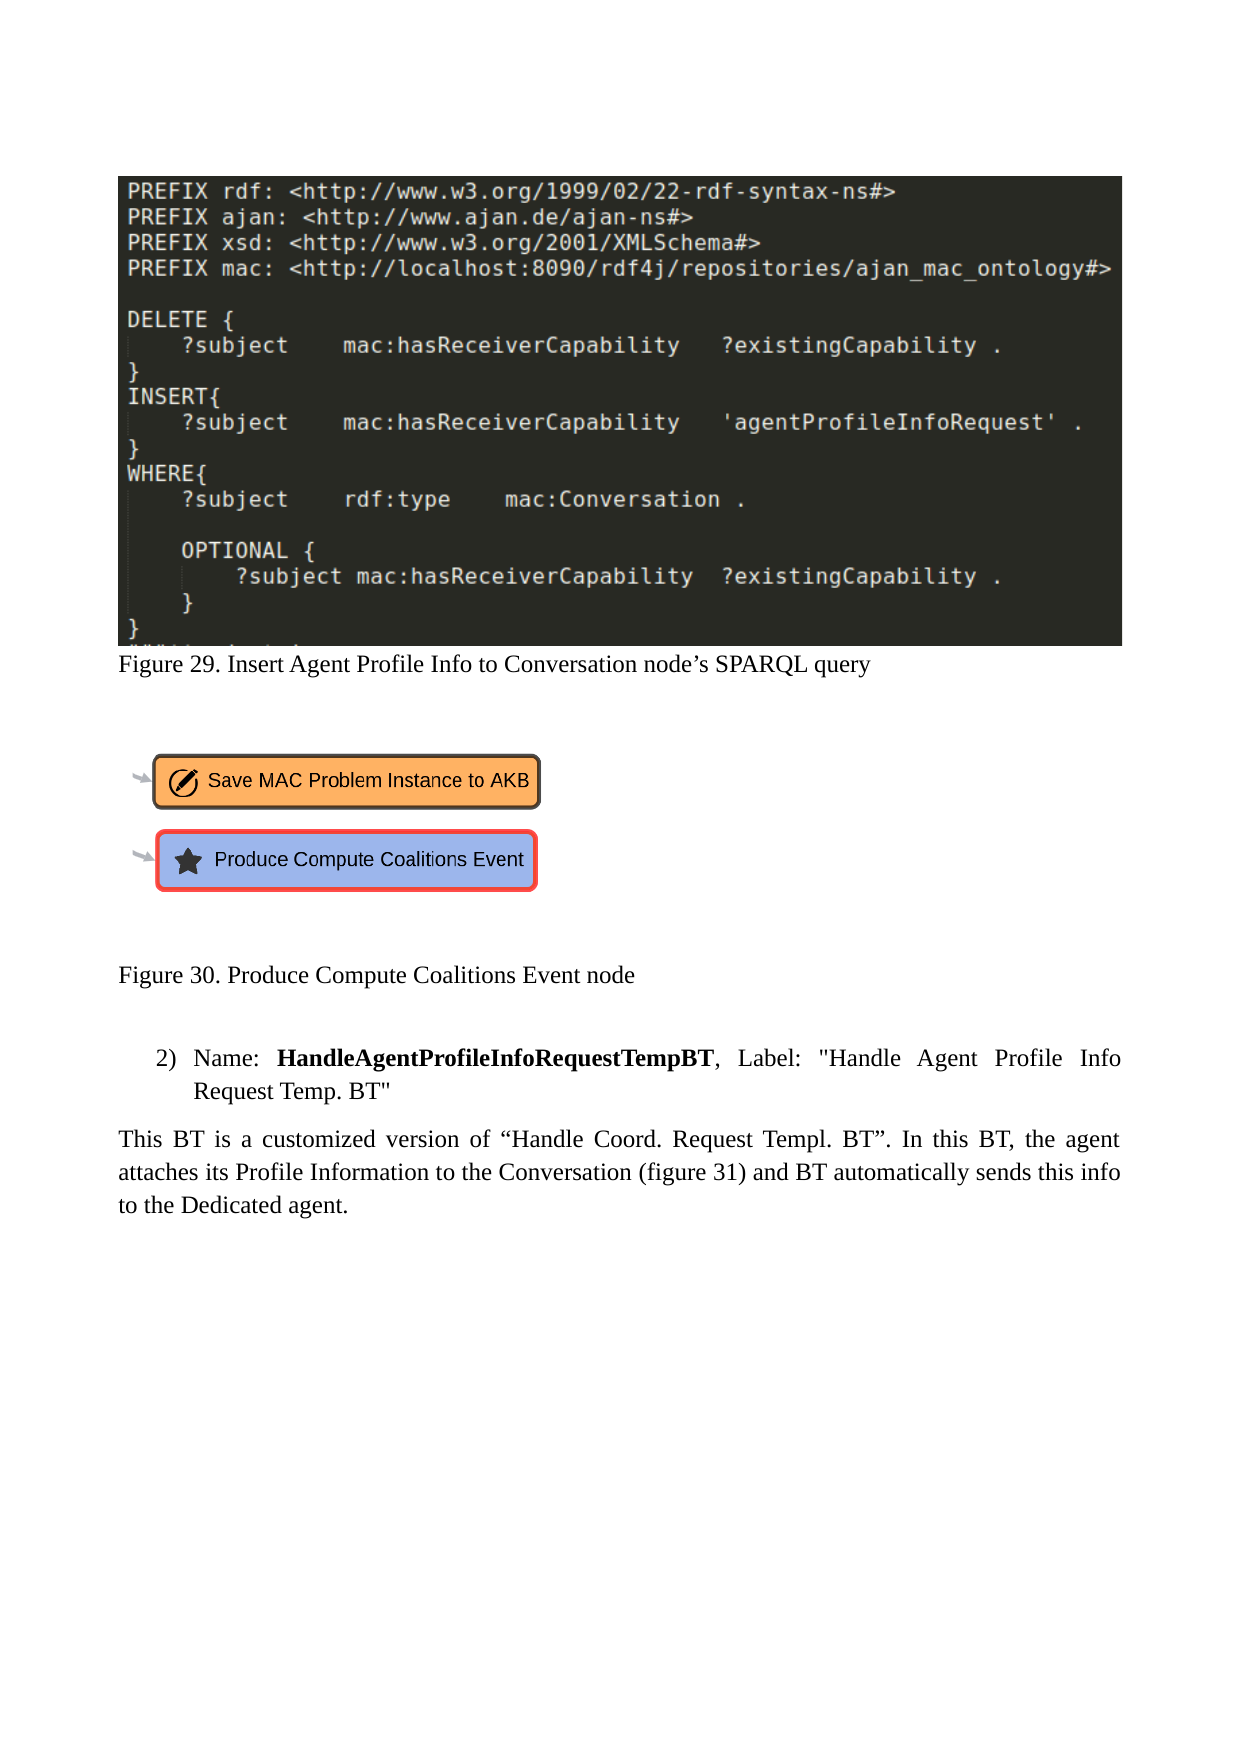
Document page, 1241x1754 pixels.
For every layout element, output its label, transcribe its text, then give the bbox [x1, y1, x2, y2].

text Figure 29. Insert Agent Profile Info to Conversation node’s SPARQL query [118, 646, 1122, 678]
list Name: HandleAgentProfileInfoRequestTempBT, Label: "Handle Agent Profile Info Request Temp. BT" [156, 1043, 1122, 1105]
text This BT is a customized version of “Handle Coord. Request Templ. BT”. In this BT, the agent attaches its Profile Information to the Conversation (figure 31) and BT automatically sends this info to the Dedicated agent. [118, 1124, 1122, 1219]
picture [132, 744, 571, 902]
picture [118, 176, 1123, 646]
text Figure 30. Produce Compute Coalitions Event node [118, 960, 1122, 989]
